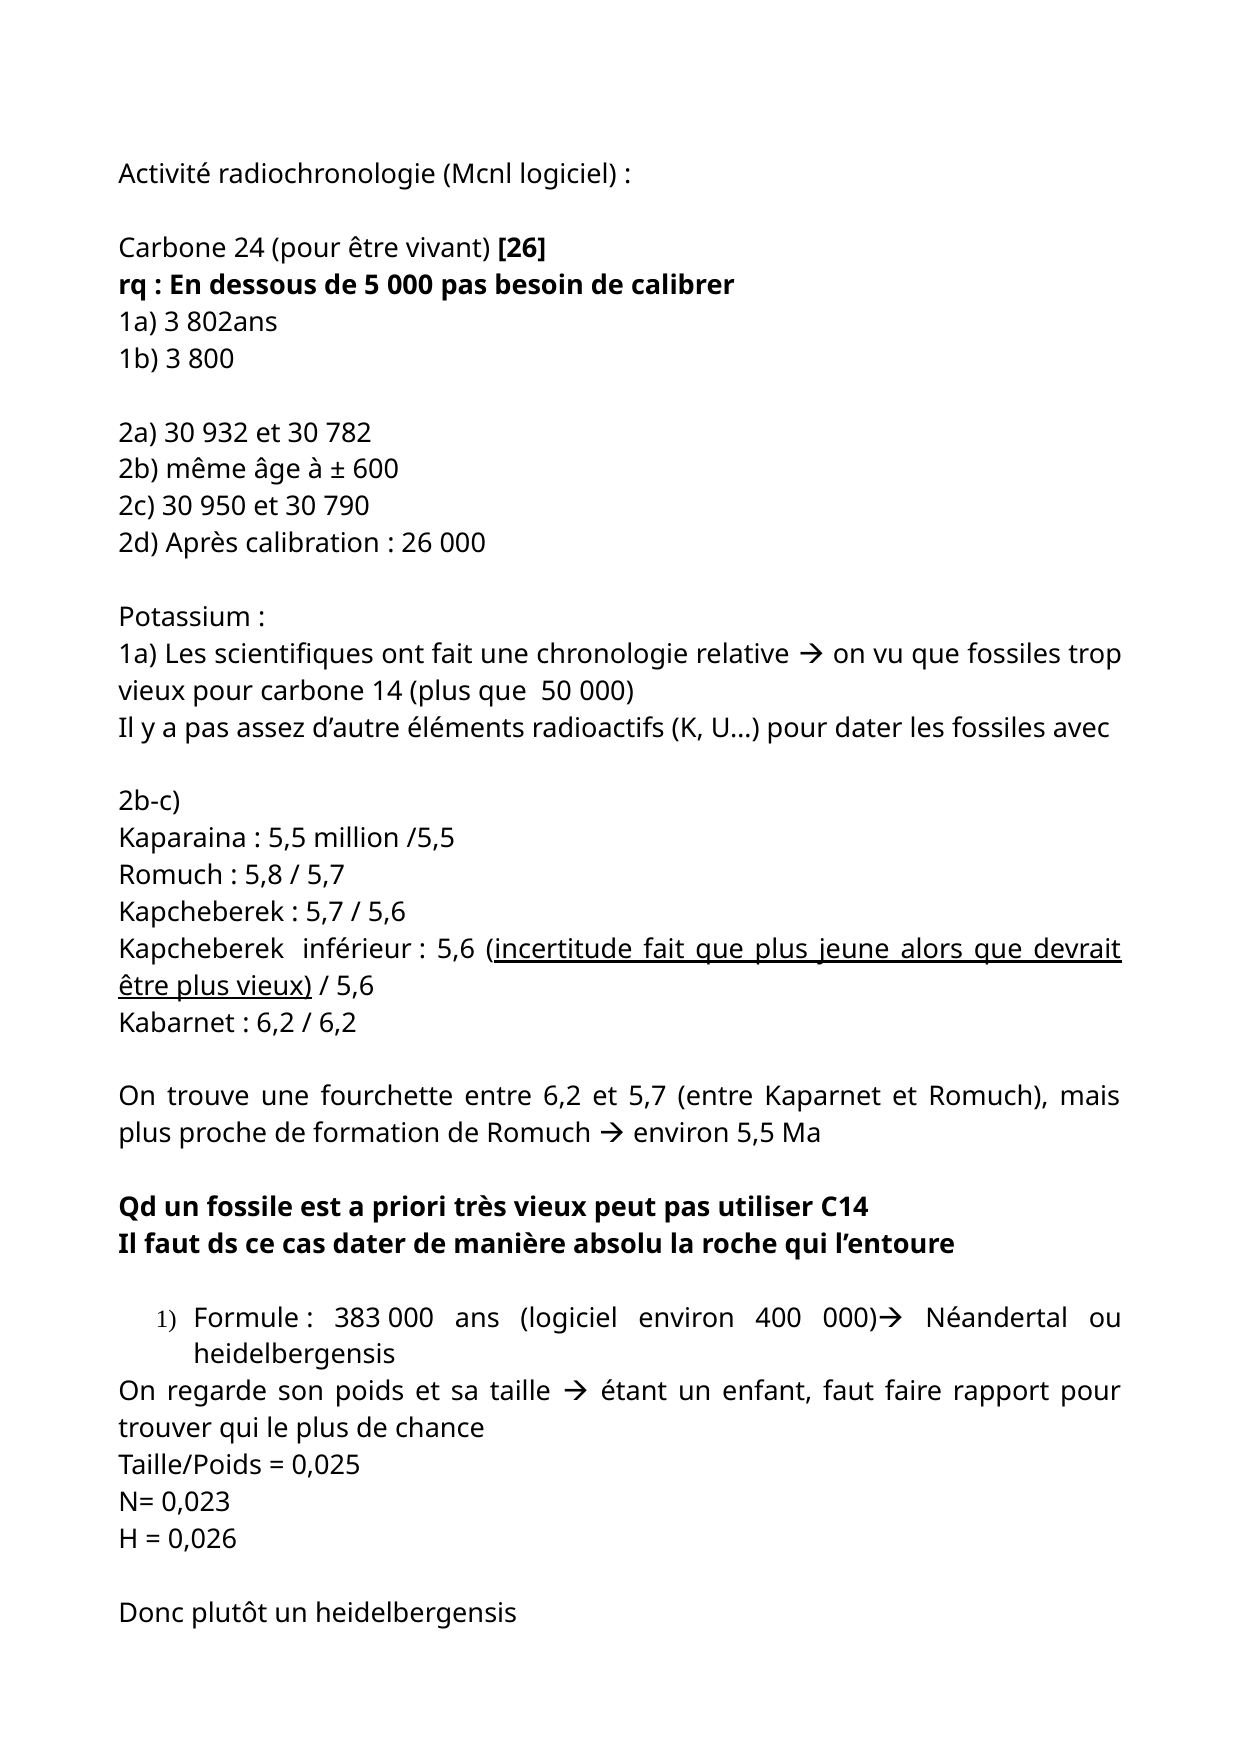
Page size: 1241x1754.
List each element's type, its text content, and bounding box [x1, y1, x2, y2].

text Romuch : 5,8 / 5,7 [118, 856, 1122, 892]
text H = 0,026 [118, 1519, 1122, 1556]
text 2a) 30 932 et 30 782 [118, 413, 1122, 450]
text 1a) 3 802ans [118, 302, 1122, 339]
text Donc plutôt un heidelbergensis [118, 1593, 1122, 1630]
text 1b) 3 800 [118, 339, 1122, 376]
text N= 0,023 [118, 1482, 1122, 1519]
text 2d) Après calibration : 26 000 [118, 524, 1122, 561]
text On trouve une fourchette entre 6,2 et 5,7 (entre Kaparnet et Romuch), mais plus proche de formation de Romuch  environ 5,5 Ma [118, 1077, 1122, 1151]
text 1a) Les scientifiques ont fait une chronologie relative  on vu que fossiles trop vieux pour carbone 14 (plus que 50 000) [118, 634, 1122, 708]
text Il faut ds ce cas dater de manière absolu la roche qui l’entoure [118, 1224, 1122, 1261]
text 2c) 30 950 et 30 790 [118, 487, 1122, 524]
text 2b) même âge à ± 600 [118, 450, 1122, 487]
text Activité radiochronologie (Mcnl logiciel) : [118, 155, 1122, 192]
text Kapcheberek inférieur : 5,6 (incertitude fait que plus jeune alors que devrait être plus vieux) / 5,6 [118, 929, 1122, 1003]
text rq : En dessous de 5 000 pas besoin de calibrer [118, 266, 1122, 302]
list Formule : 383 000 ans (logiciel environ 400 000) Néandertal ou heidelbergensis [156, 1298, 1122, 1372]
text On regarde son poids et sa taille  étant un enfant, faut faire rapport pour trouver qui le plus de chance [118, 1372, 1122, 1446]
text Kabarnet : 6,2 / 6,2 [118, 1003, 1122, 1040]
text Taille/Poids = 0,025 [118, 1446, 1122, 1482]
text Qd un fossile est a priori très vieux peut pas utiliser C14 [118, 1187, 1122, 1224]
text Kapcheberek : 5,7 / 5,6 [118, 892, 1122, 929]
text 2b-c) [118, 782, 1122, 819]
text Kaparaina : 5,5 million /5,5 [118, 819, 1122, 856]
text Potassium : [118, 597, 1122, 634]
text Il y a pas assez d’autre éléments radioactifs (K, U…) pour dater les fossiles avec [118, 708, 1122, 745]
text Carbone 24 (pour être vivant) [26] [118, 229, 1122, 266]
